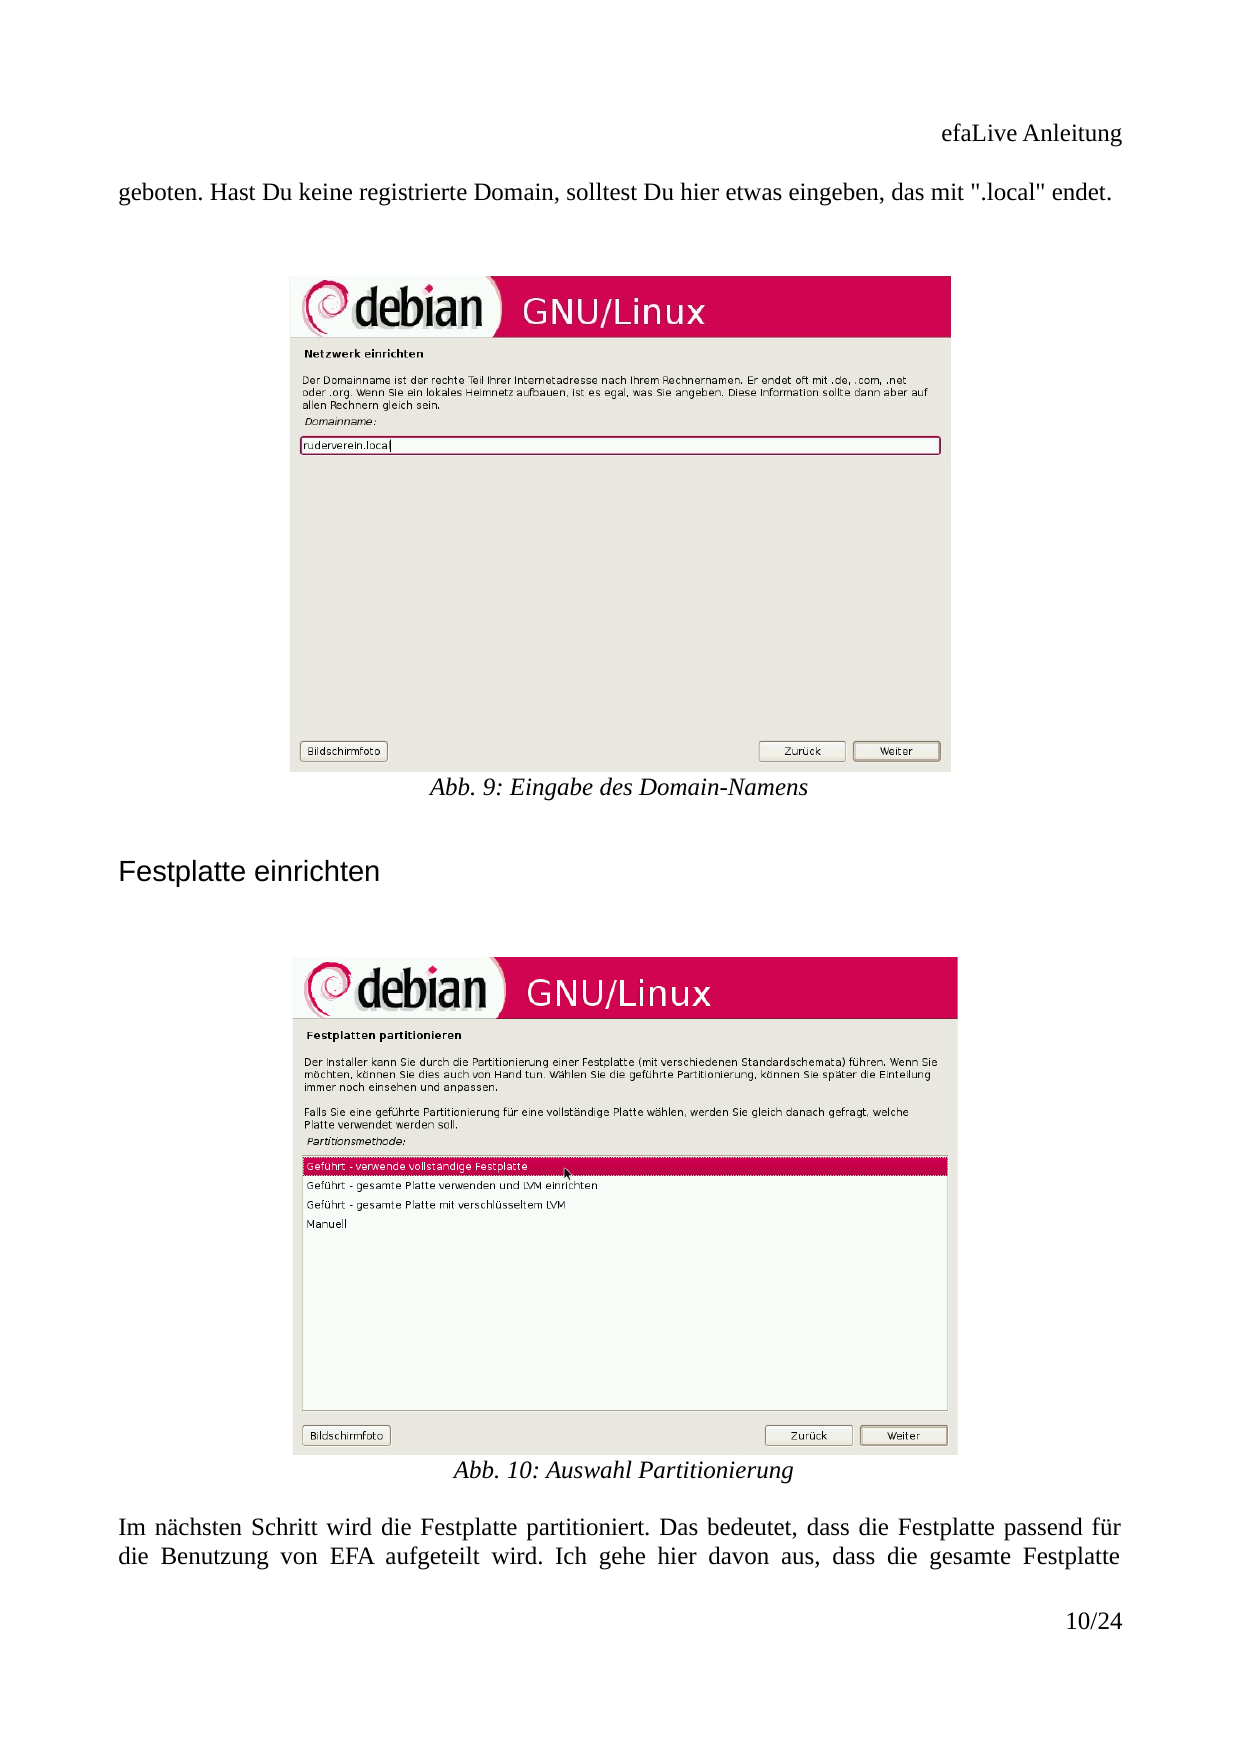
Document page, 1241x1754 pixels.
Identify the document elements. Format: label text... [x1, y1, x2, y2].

text Abb. 9: Eingabe des Domain-Namens [289, 772, 951, 801]
picture [289, 276, 951, 772]
text Abb. 10: Auswahl Partitionierung [292, 1455, 957, 1484]
text geboten. Hast Du keine registrierte Domain, solltest Du hier etwas eingeben, das mit ".local" endet. [118, 177, 1122, 206]
text Im nächsten Schritt wird die Festplatte partitioniert. Das bedeutet, dass die Festplatte passend für die Benutzung von EFA aufgeteilt wird. Ich gehe hier davon aus, dass die gesamte Festplatte [118, 1512, 1122, 1570]
picture [292, 957, 958, 1455]
